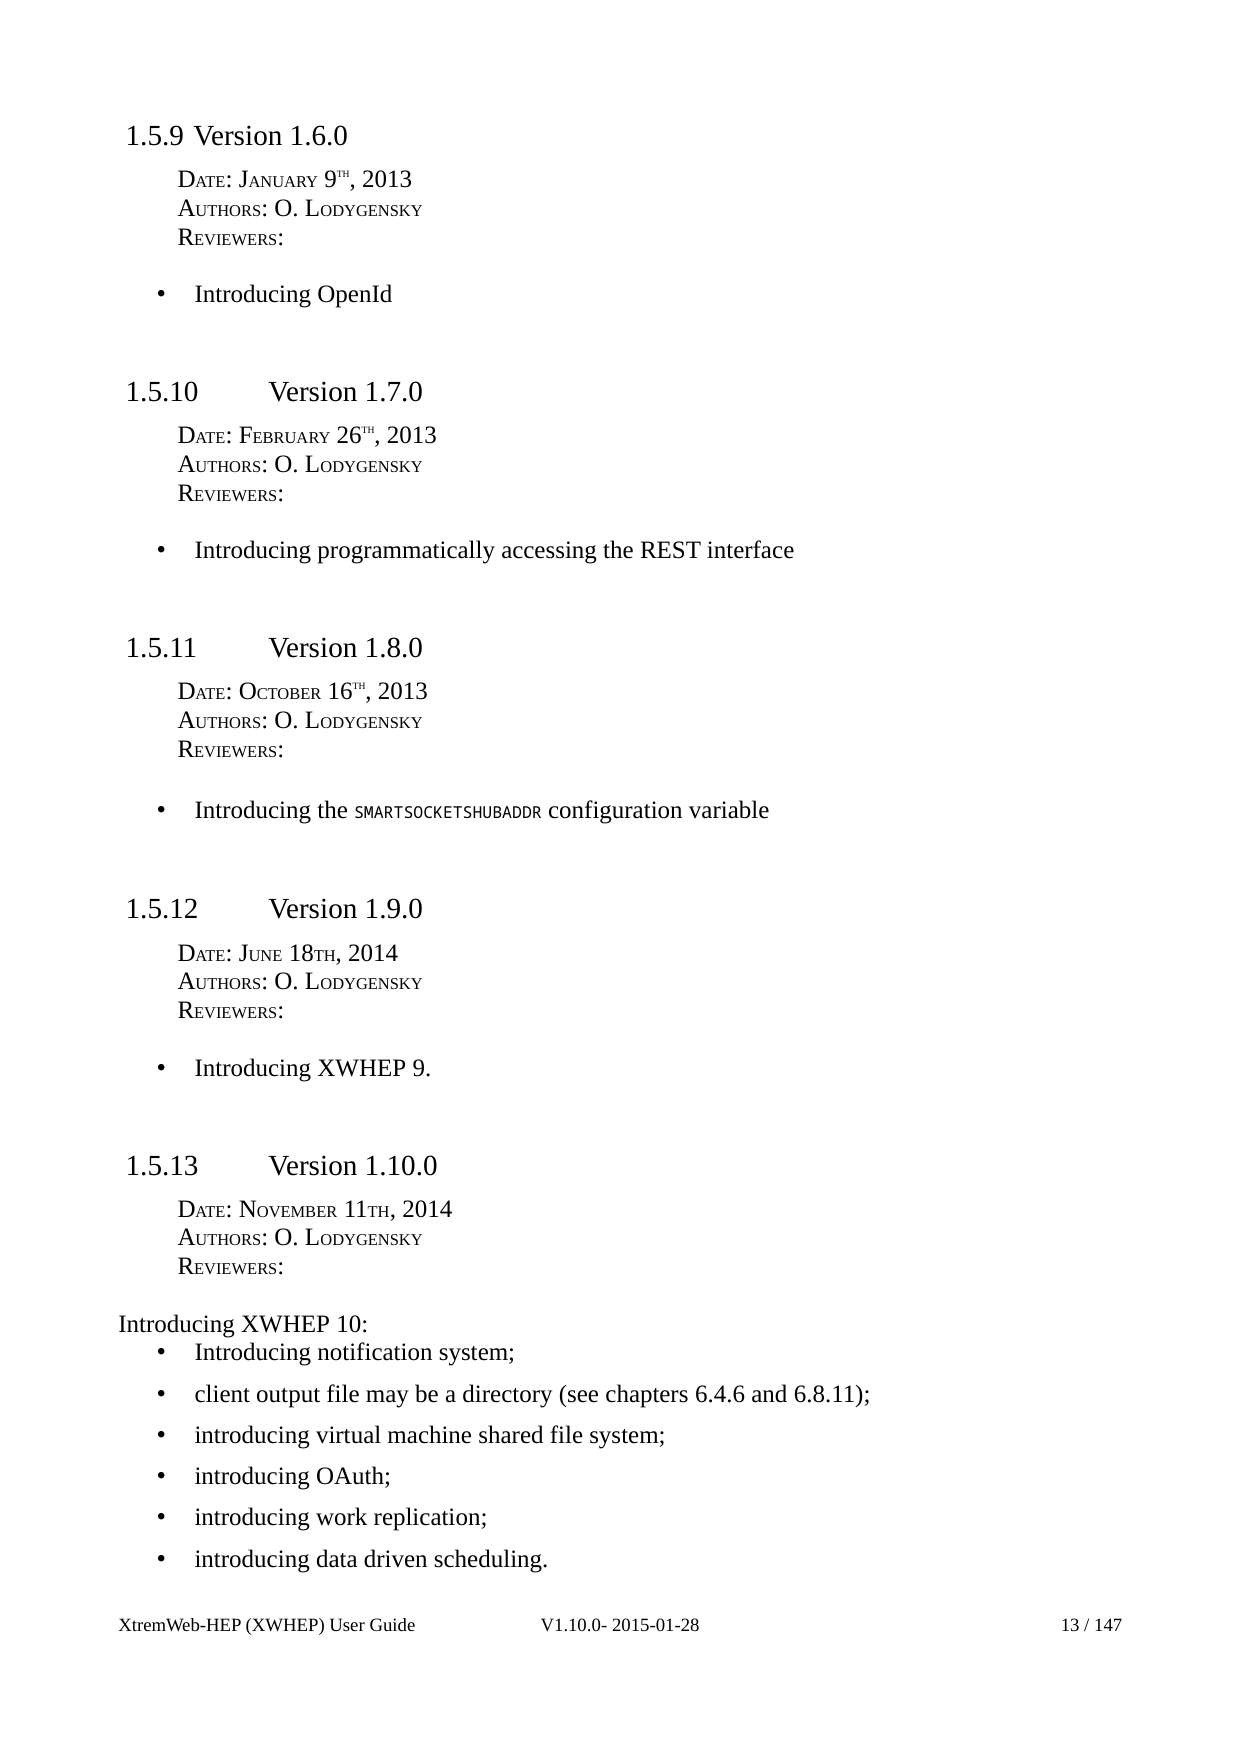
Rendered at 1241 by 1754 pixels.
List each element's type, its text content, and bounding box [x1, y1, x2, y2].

subtitle Version 1.9.0 [118, 892, 1122, 925]
list introducing OAuth; [157, 1461, 1122, 1490]
subtitle Version 1.10.0 [118, 1148, 1122, 1181]
subtitle Version 1.7.0 [118, 374, 1122, 408]
list Introducing the smartsocketshubaddr configuration variable [157, 791, 1122, 825]
text Date: June 18th, 2014 [177, 938, 1122, 966]
text Reviewers: [177, 995, 1122, 1024]
text Authors: O. Lodygensky [177, 1222, 1122, 1251]
text Introducing XWHEP 10: [118, 1309, 1122, 1337]
list introducing virtual machine shared file system; [157, 1420, 1122, 1449]
list Introducing notification system; [157, 1337, 1122, 1366]
list introducing data driven scheduling. [157, 1544, 1122, 1572]
list introducing work replication; [157, 1502, 1122, 1531]
text Reviewers: [177, 1251, 1122, 1280]
list Introducing programmatically accessing the REST interface [157, 535, 1122, 564]
text Authors: O. Lodygensky [177, 193, 1122, 222]
text Reviewers: [177, 478, 1122, 506]
list Introducing XWHEP 9. [157, 1053, 1122, 1081]
text Authors: O. Lodygensky [177, 449, 1122, 478]
list Introducing OpenId [157, 279, 1122, 308]
text Date: October 16th, 2013 [177, 676, 1122, 705]
subtitle Version 1.6.0 [118, 118, 1122, 152]
subtitle Version 1.8.0 [118, 630, 1122, 664]
text Authors: O. Lodygensky [177, 966, 1122, 995]
text Date: January 9th, 2013 [177, 164, 1122, 193]
text Date: November 11th, 2014 [177, 1194, 1122, 1222]
text Date: February 26th, 2013 [177, 420, 1122, 449]
list client output file may be a directory (see chapters 6.4.6 and 6.8.11); [157, 1379, 1122, 1407]
text Reviewers: [177, 222, 1122, 250]
text Reviewers: [177, 734, 1122, 762]
text Authors: O. Lodygensky [177, 705, 1122, 734]
